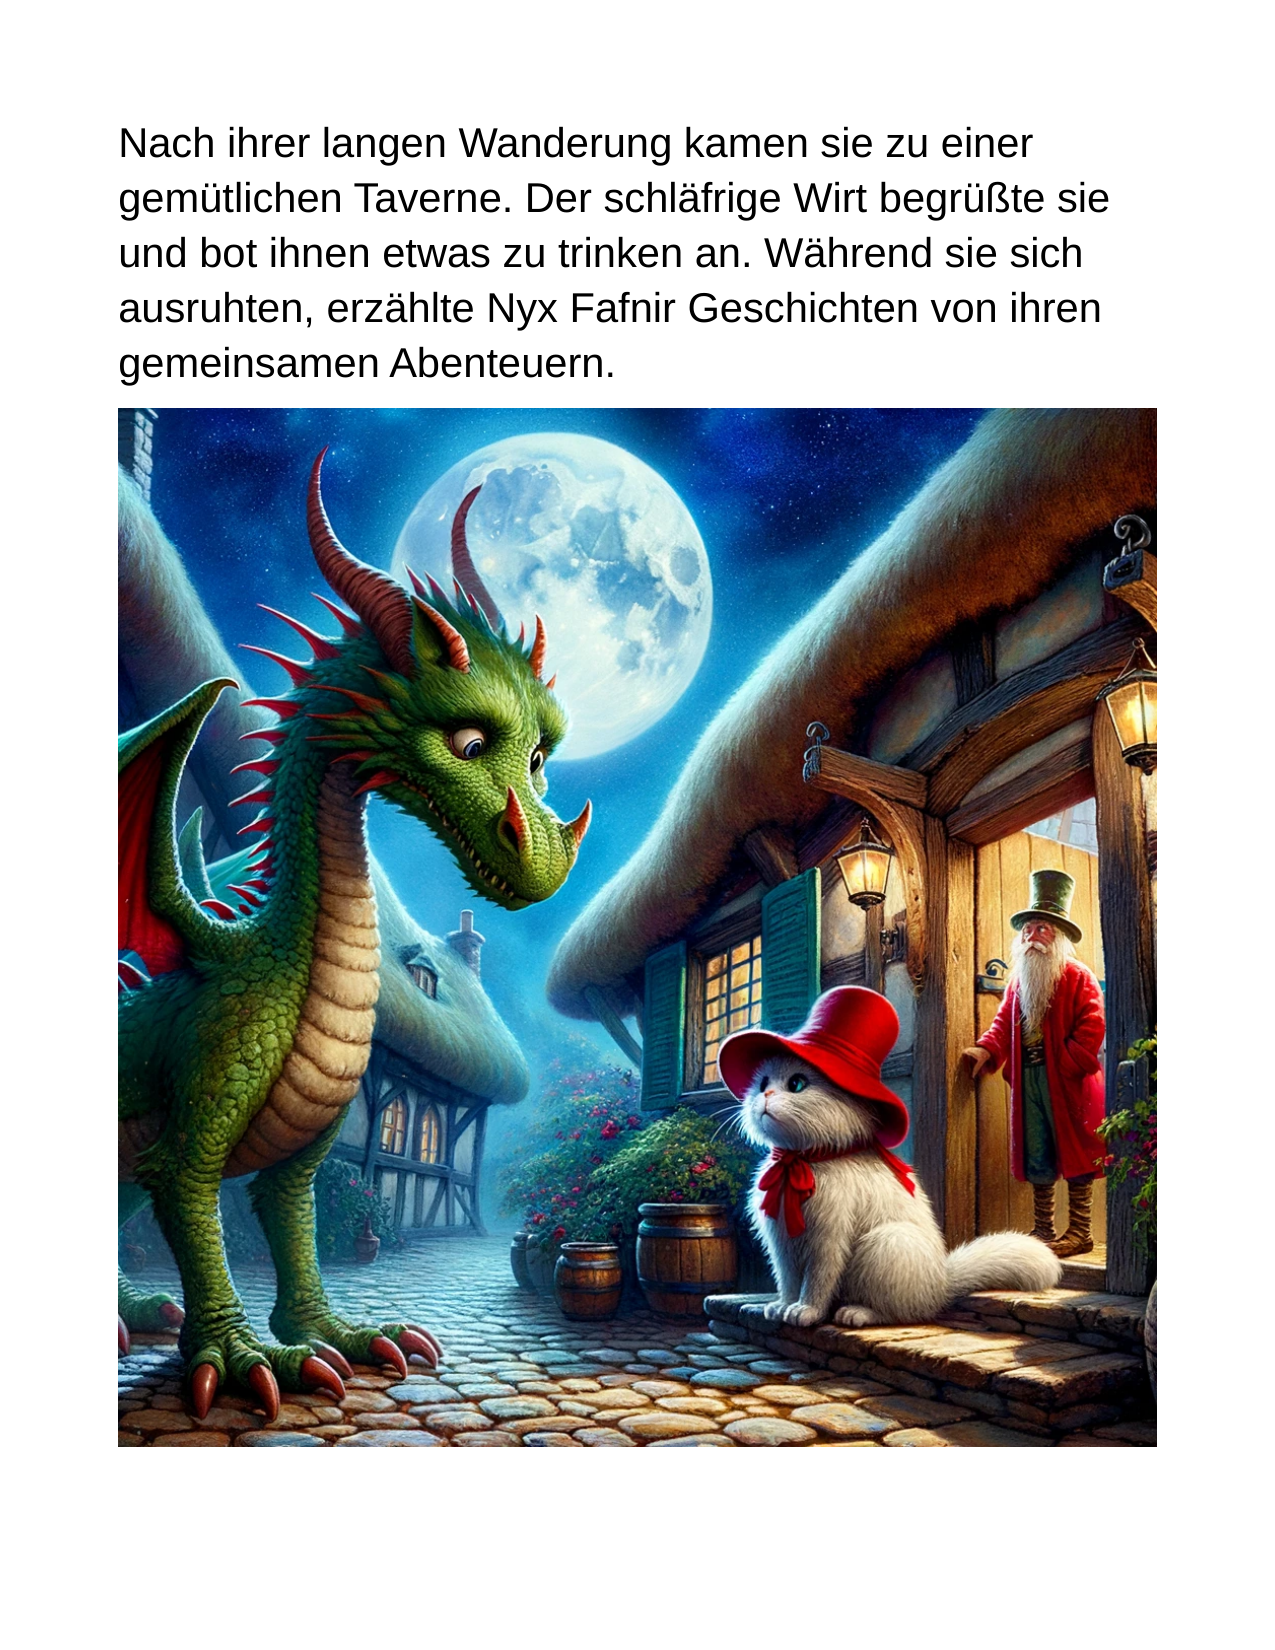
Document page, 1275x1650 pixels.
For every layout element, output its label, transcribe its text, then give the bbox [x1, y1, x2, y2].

picture [118, 408, 1157, 1447]
text Nach ihrer langen Wanderung kamen sie zu einer gemütlichen Taverne. Der schläfrige Wirt begrüßte sie und bot ihnen etwas zu trinken an. Während sie sich ausruhten, erzählte Nyx Fafnir Geschichten von ihren gemeinsamen Abenteuern. [118, 118, 1157, 386]
